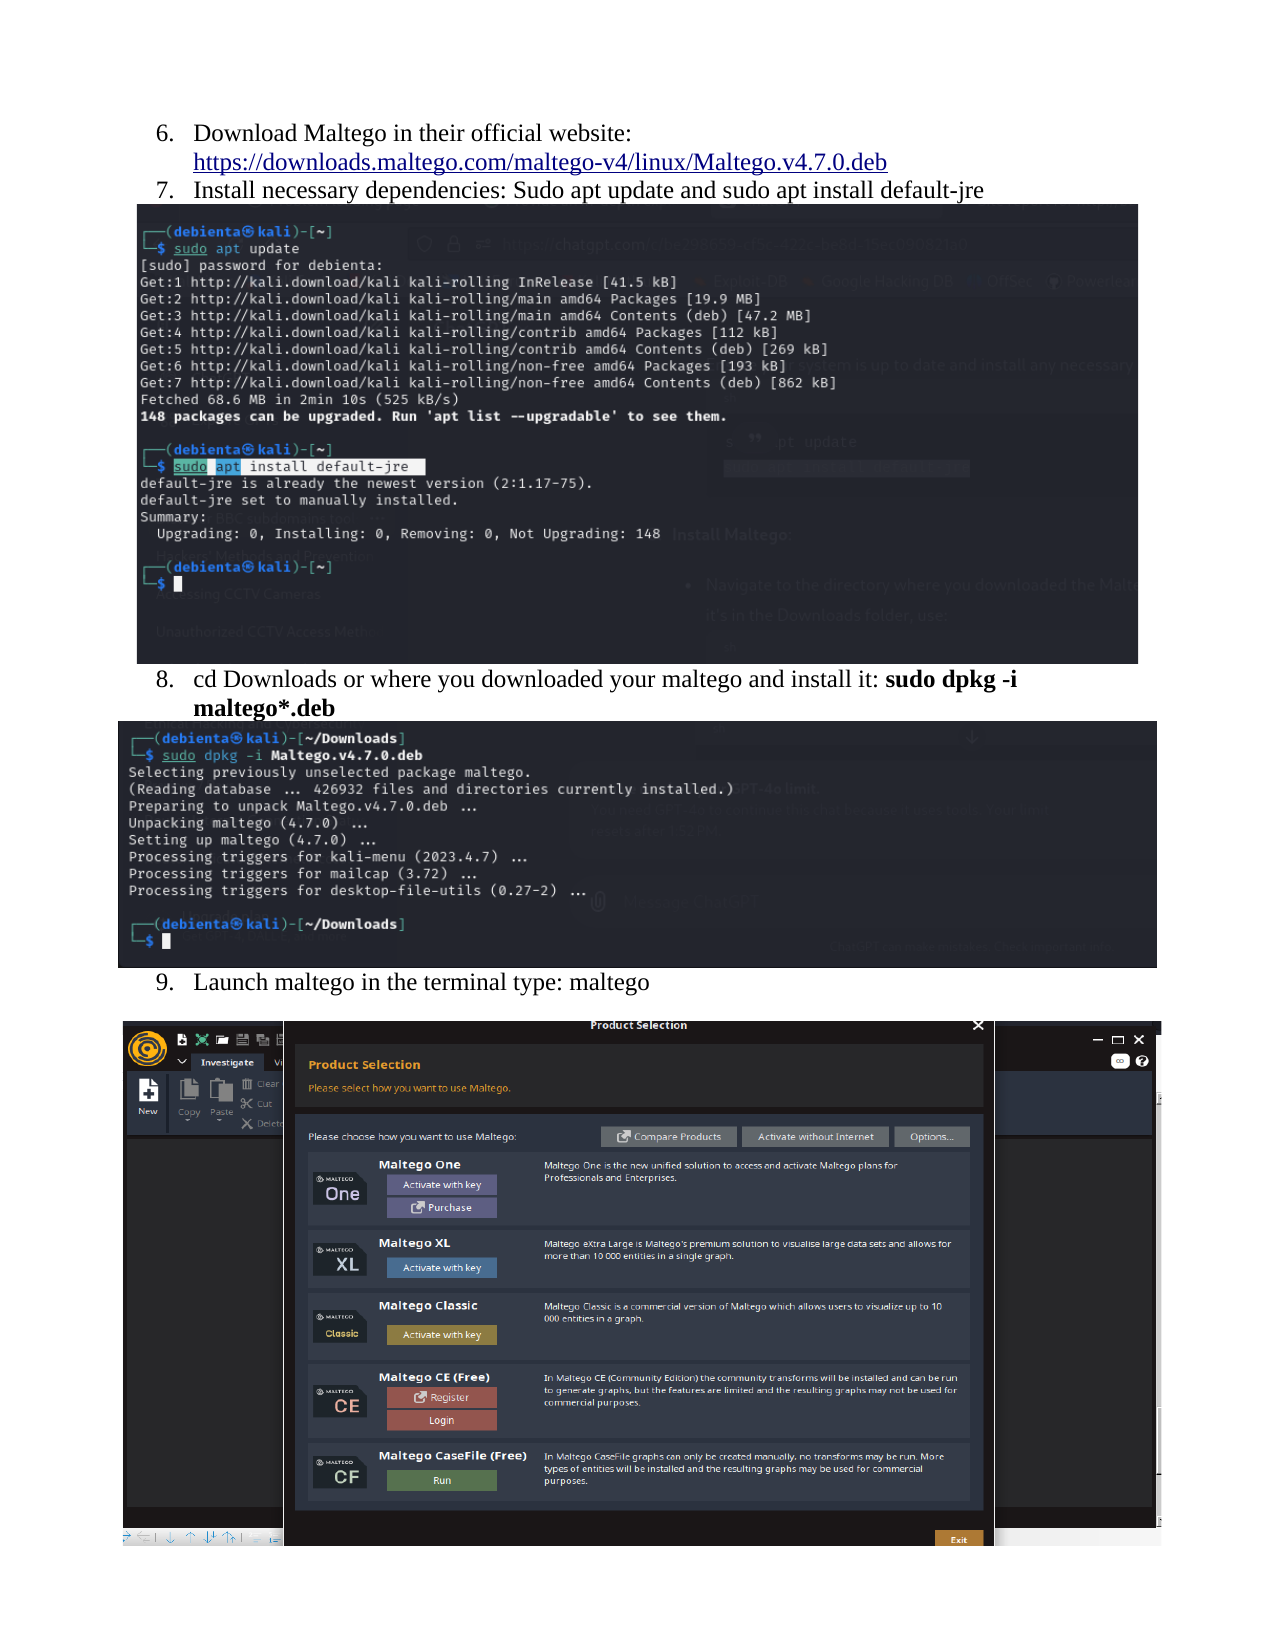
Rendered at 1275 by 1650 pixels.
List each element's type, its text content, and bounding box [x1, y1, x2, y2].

list Download Maltego in their official website: https://downloads.maltego.com/maltego-v4/linux/Maltego.v4.7.0.deb [156, 118, 1157, 176]
picture [122, 1021, 1162, 1546]
picture [118, 721, 1157, 968]
picture [136, 204, 1139, 664]
list cd Downloads or where you downloaded your maltego and install it: sudo dpkg -i maltego*.deb [156, 204, 1157, 721]
list Launch maltego in the terminal type: maltego [156, 968, 1157, 996]
list Install necessary dependencies: Sudo apt update and sudo apt install default-jre [156, 176, 1157, 204]
